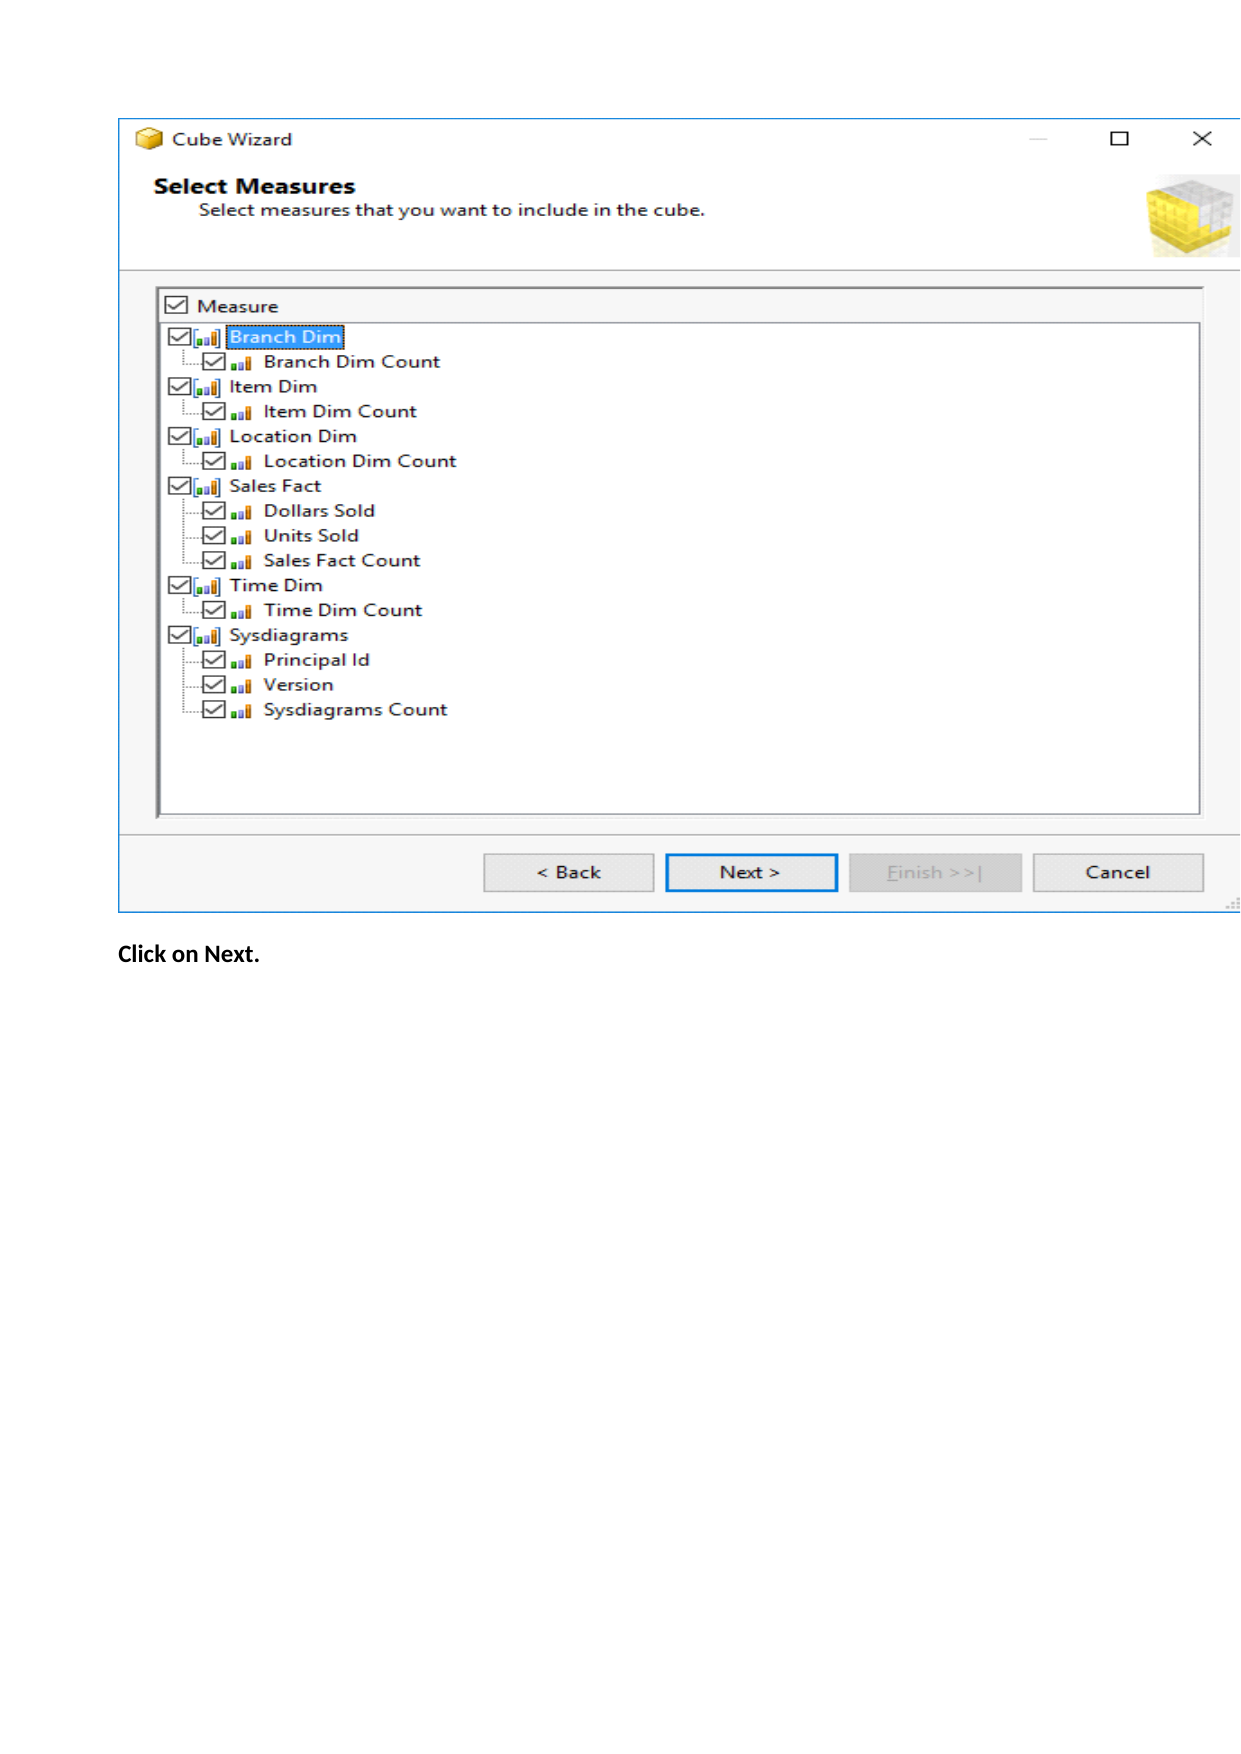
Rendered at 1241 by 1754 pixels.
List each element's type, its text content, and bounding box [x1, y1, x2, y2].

text Click on Next. [118, 938, 1122, 968]
